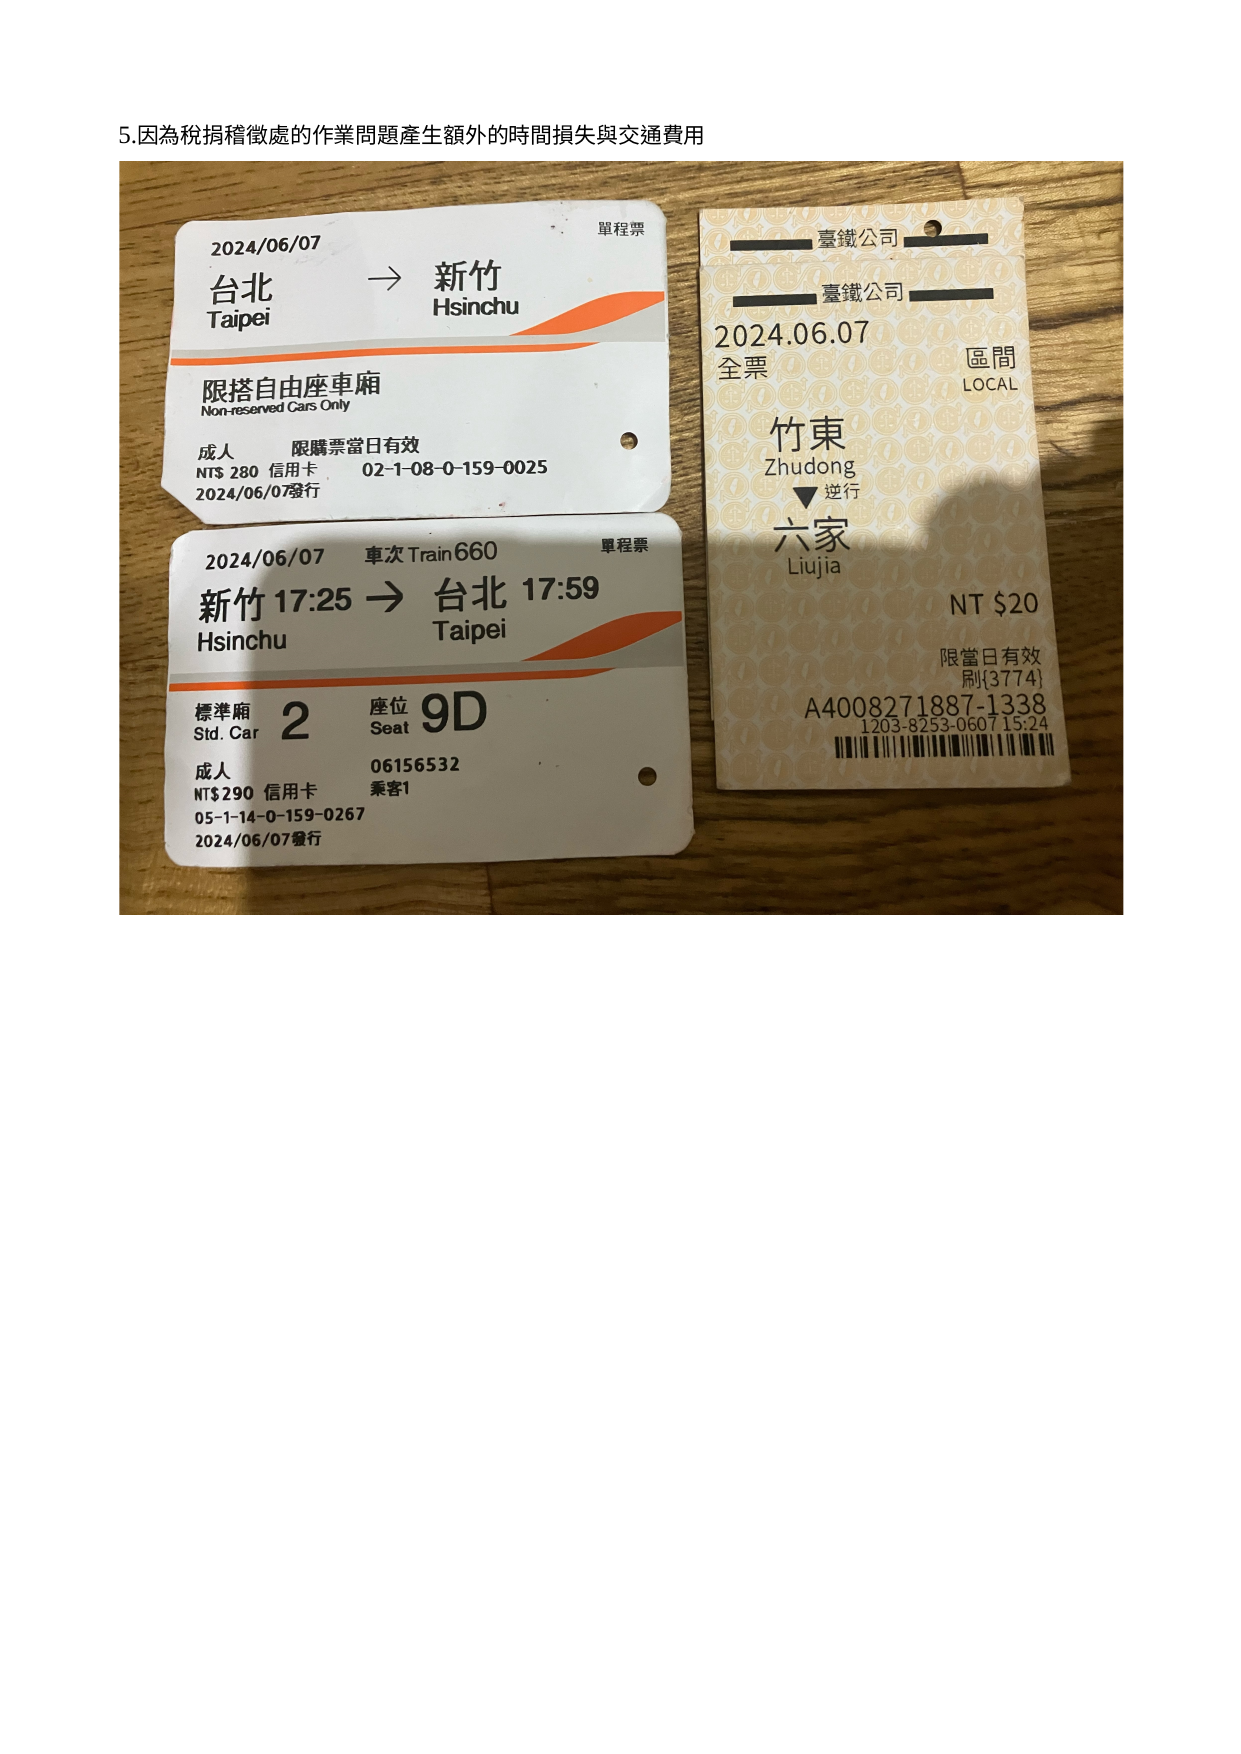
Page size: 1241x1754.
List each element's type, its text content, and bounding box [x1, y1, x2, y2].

text 5.因為稅捐稽徵處的作業問題產生額外的時間損失與交通費用 [118, 118, 1122, 150]
picture [119, 161, 1124, 915]
